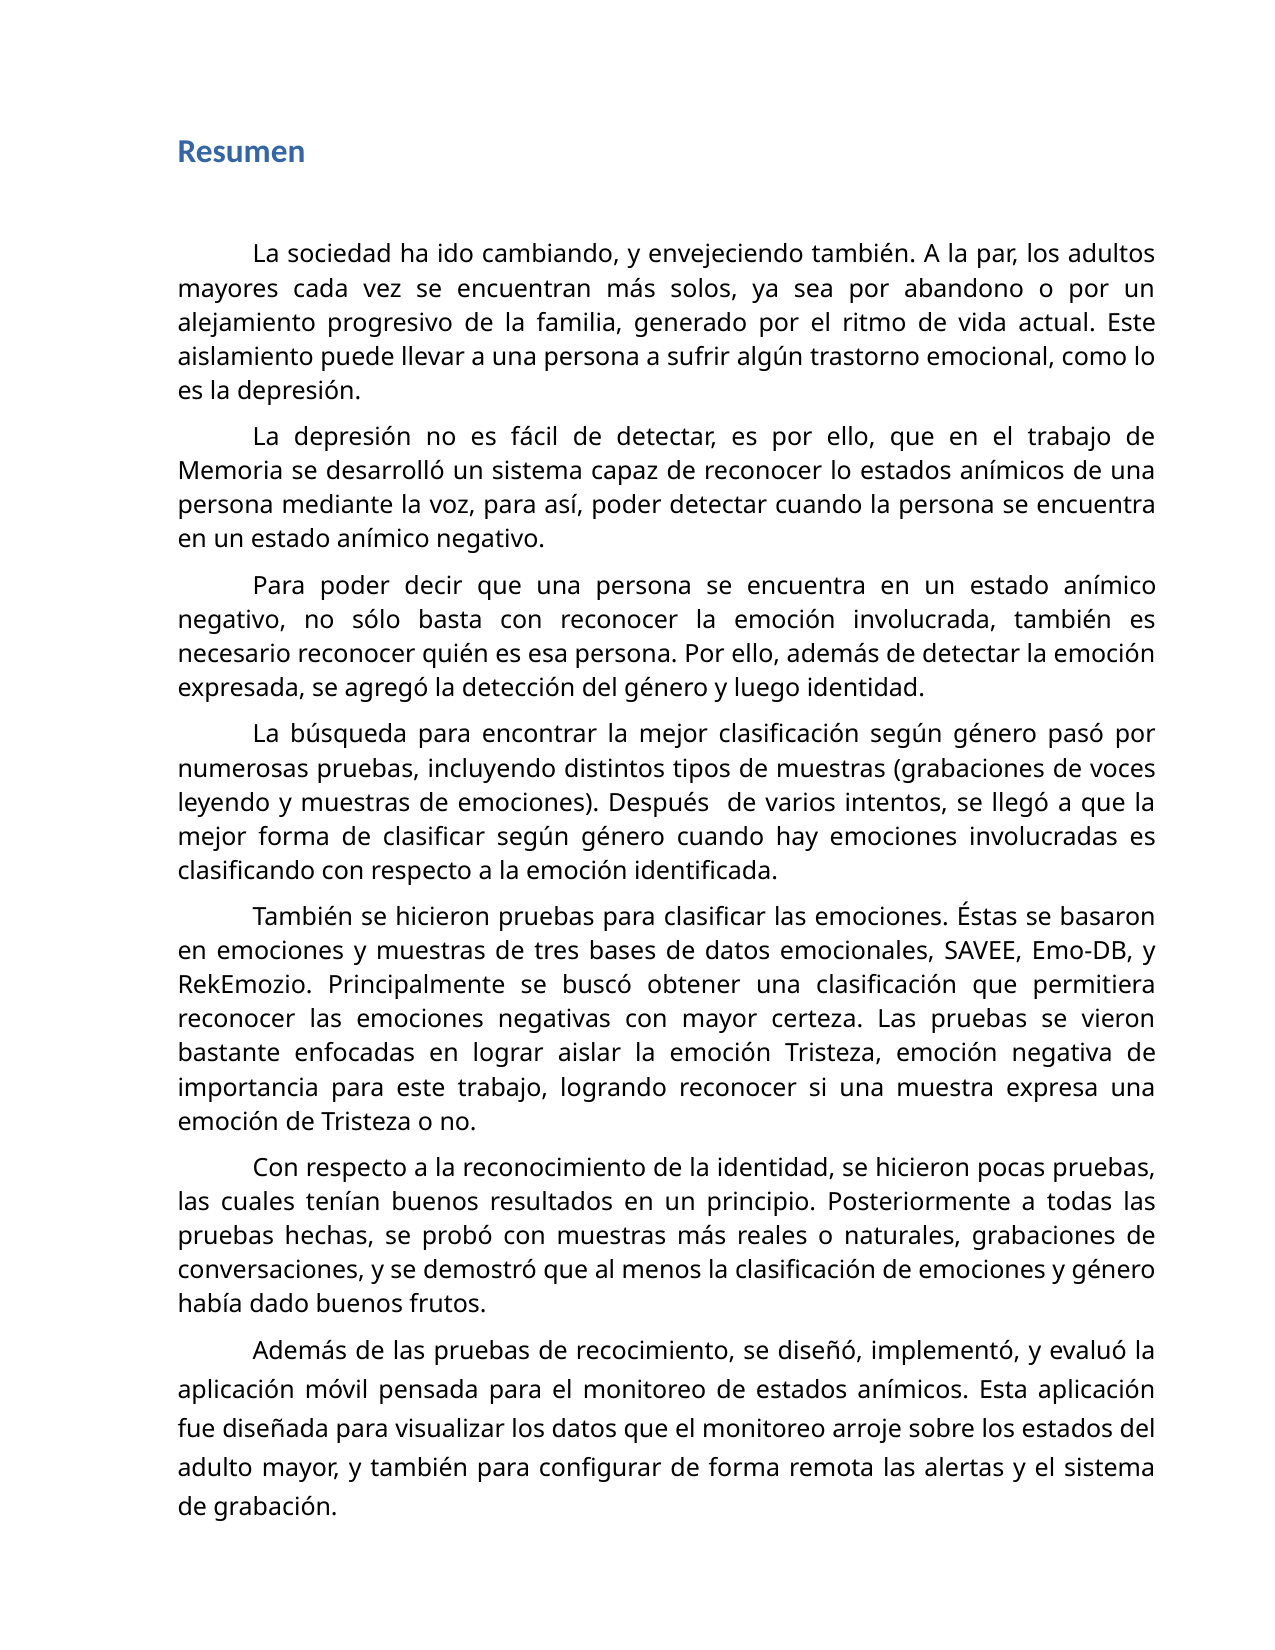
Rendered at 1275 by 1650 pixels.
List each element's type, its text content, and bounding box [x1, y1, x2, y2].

subtitle Resumen [177, 131, 1157, 171]
text La depresión no es fácil de detectar, es por ello, que en el trabajo de Memoria se desarrolló un sistema capaz de reconocer lo estados anímicos de una persona mediante la voz, para así, poder detectar cuando la persona se encuentra en un estado anímico negativo. [177, 419, 1157, 555]
text Además de las pruebas de recocimiento, se diseñó, implementó, y evaluó la aplicación móvil pensada para el monitoreo de estados anímicos. Esta aplicación fue diseñada para visualizar los datos que el monitoreo arroje sobre los estados del adulto mayor, y también para configurar de forma remota las alertas y el sistema de grabación. [177, 1332, 1157, 1523]
text La búsqueda para encontrar la mejor clasificación según género pasó por numerosas pruebas, incluyendo distintos tipos de muestras (grabaciones de voces leyendo y muestras de emociones). Después de varios intentos, se llegó a que la mejor forma de clasificar según género cuando hay emociones involucradas es clasificando con respecto a la emoción identificada. [177, 716, 1157, 886]
text La sociedad ha ido cambiando, y envejeciendo también. A la par, los adultos mayores cada vez se encuentran más solos, ya sea por abandono o por un alejamiento progresivo de la familia, generado por el ritmo de vida actual. Este aislamiento puede llevar a una persona a sufrir algún trastorno emocional, como lo es la depresión. [177, 236, 1157, 406]
text Para poder decir que una persona se encuentra en un estado anímico negativo, no sólo basta con reconocer la emoción involucrada, también es necesario reconocer quién es esa persona. Por ello, además de detectar la emoción expresada, se agregó la detección del género y luego identidad. [177, 567, 1157, 704]
text También se hicieron pruebas para clasificar las emociones. Éstas se basaron en emociones y muestras de tres bases de datos emocionales, SAVEE, Emo-DB, y RekEmozio. Principalmente se buscó obtener una clasificación que permitiera reconocer las emociones negativas con mayor certeza. Las pruebas se vieron bastante enfocadas en lograr aislar la emoción Tristeza, emoción negativa de importancia para este trabajo, logrando reconocer si una muestra expresa una emoción de Tristeza o no. [177, 899, 1157, 1137]
text Con respecto a la reconocimiento de la identidad, se hicieron pocas pruebas, las cuales tenían buenos resultados en un principio. Posteriormente a todas las pruebas hechas, se probó con muestras más reales o naturales, grabaciones de conversaciones, y se demostró que al menos la clasificación de emociones y género había dado buenos frutos. [177, 1150, 1157, 1320]
